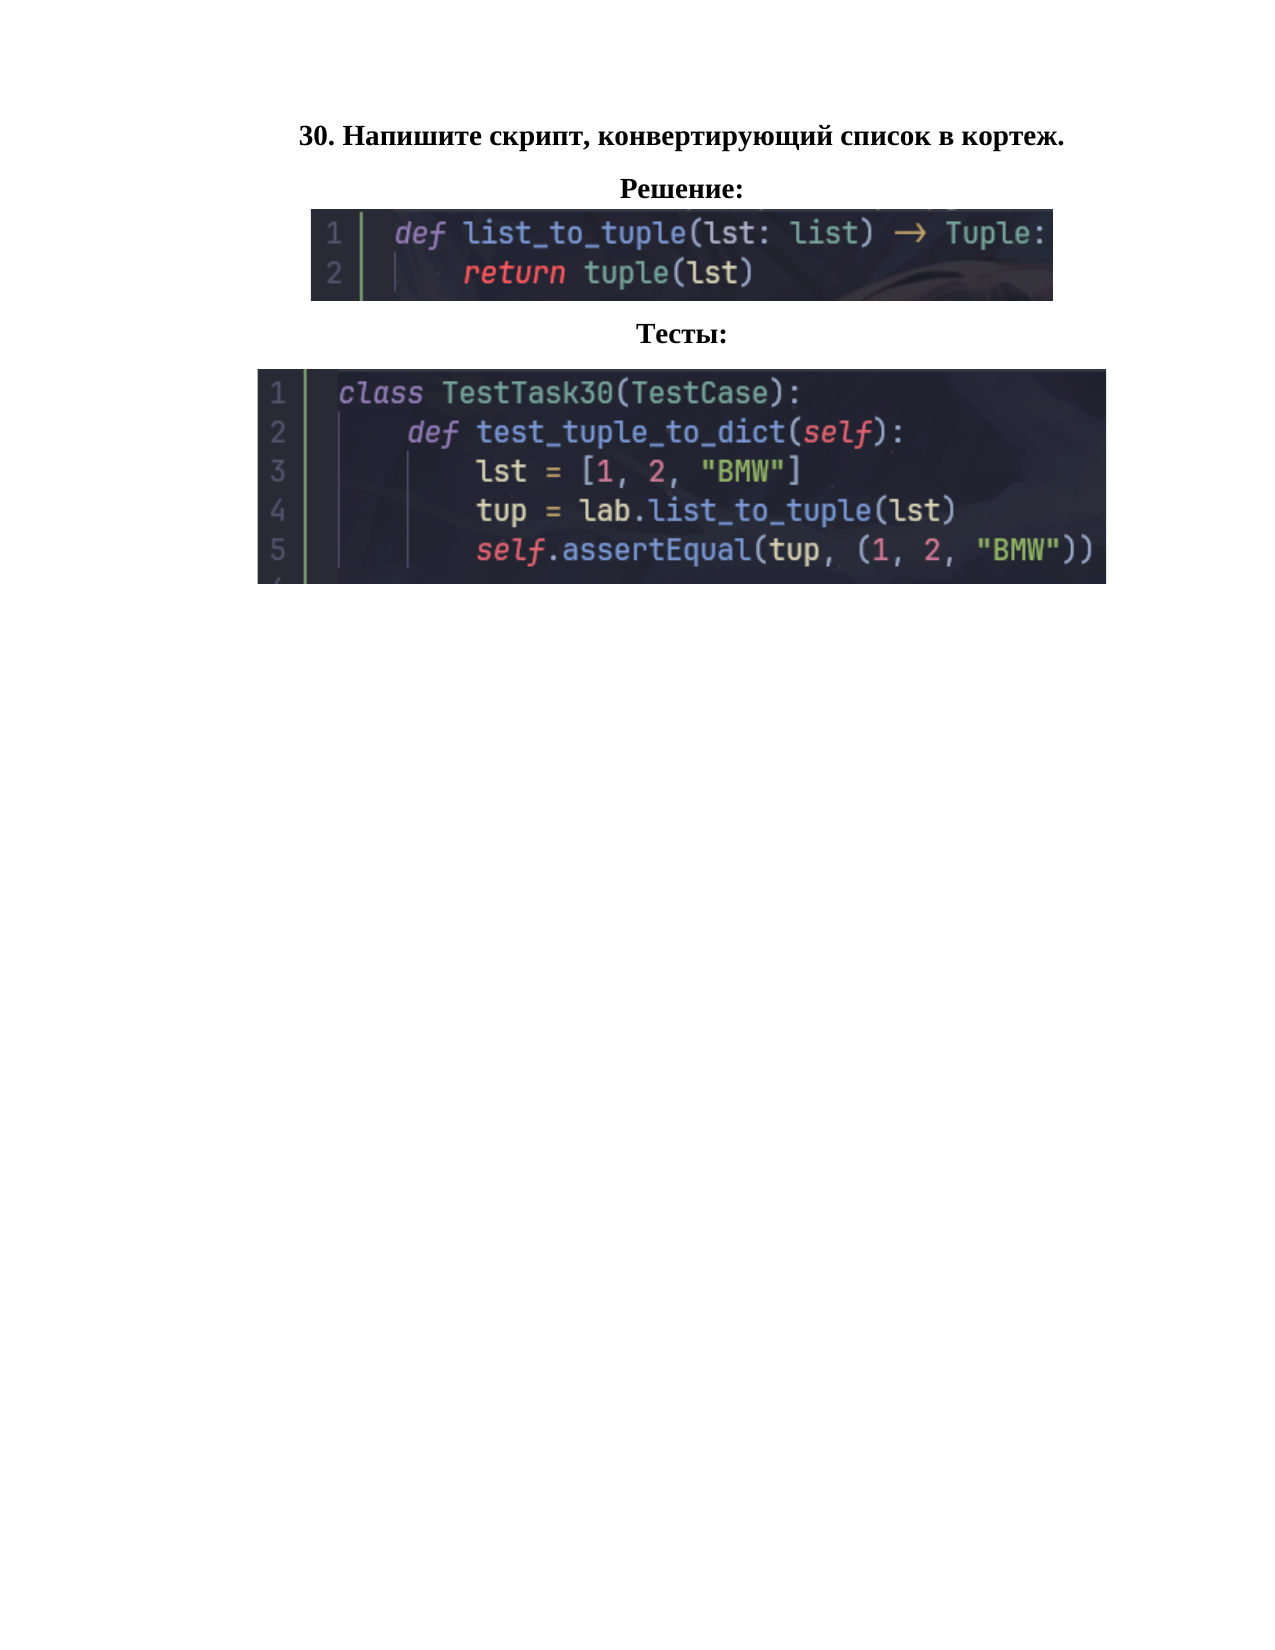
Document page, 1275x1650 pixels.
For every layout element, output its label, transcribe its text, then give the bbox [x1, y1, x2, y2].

text 30. Напишите скрипт, конвертирующий список в кортеж. [177, 118, 1186, 152]
picture [310, 209, 1053, 301]
text Решение: [177, 171, 1186, 205]
picture [257, 369, 1107, 584]
text Тесты: [177, 316, 1186, 349]
